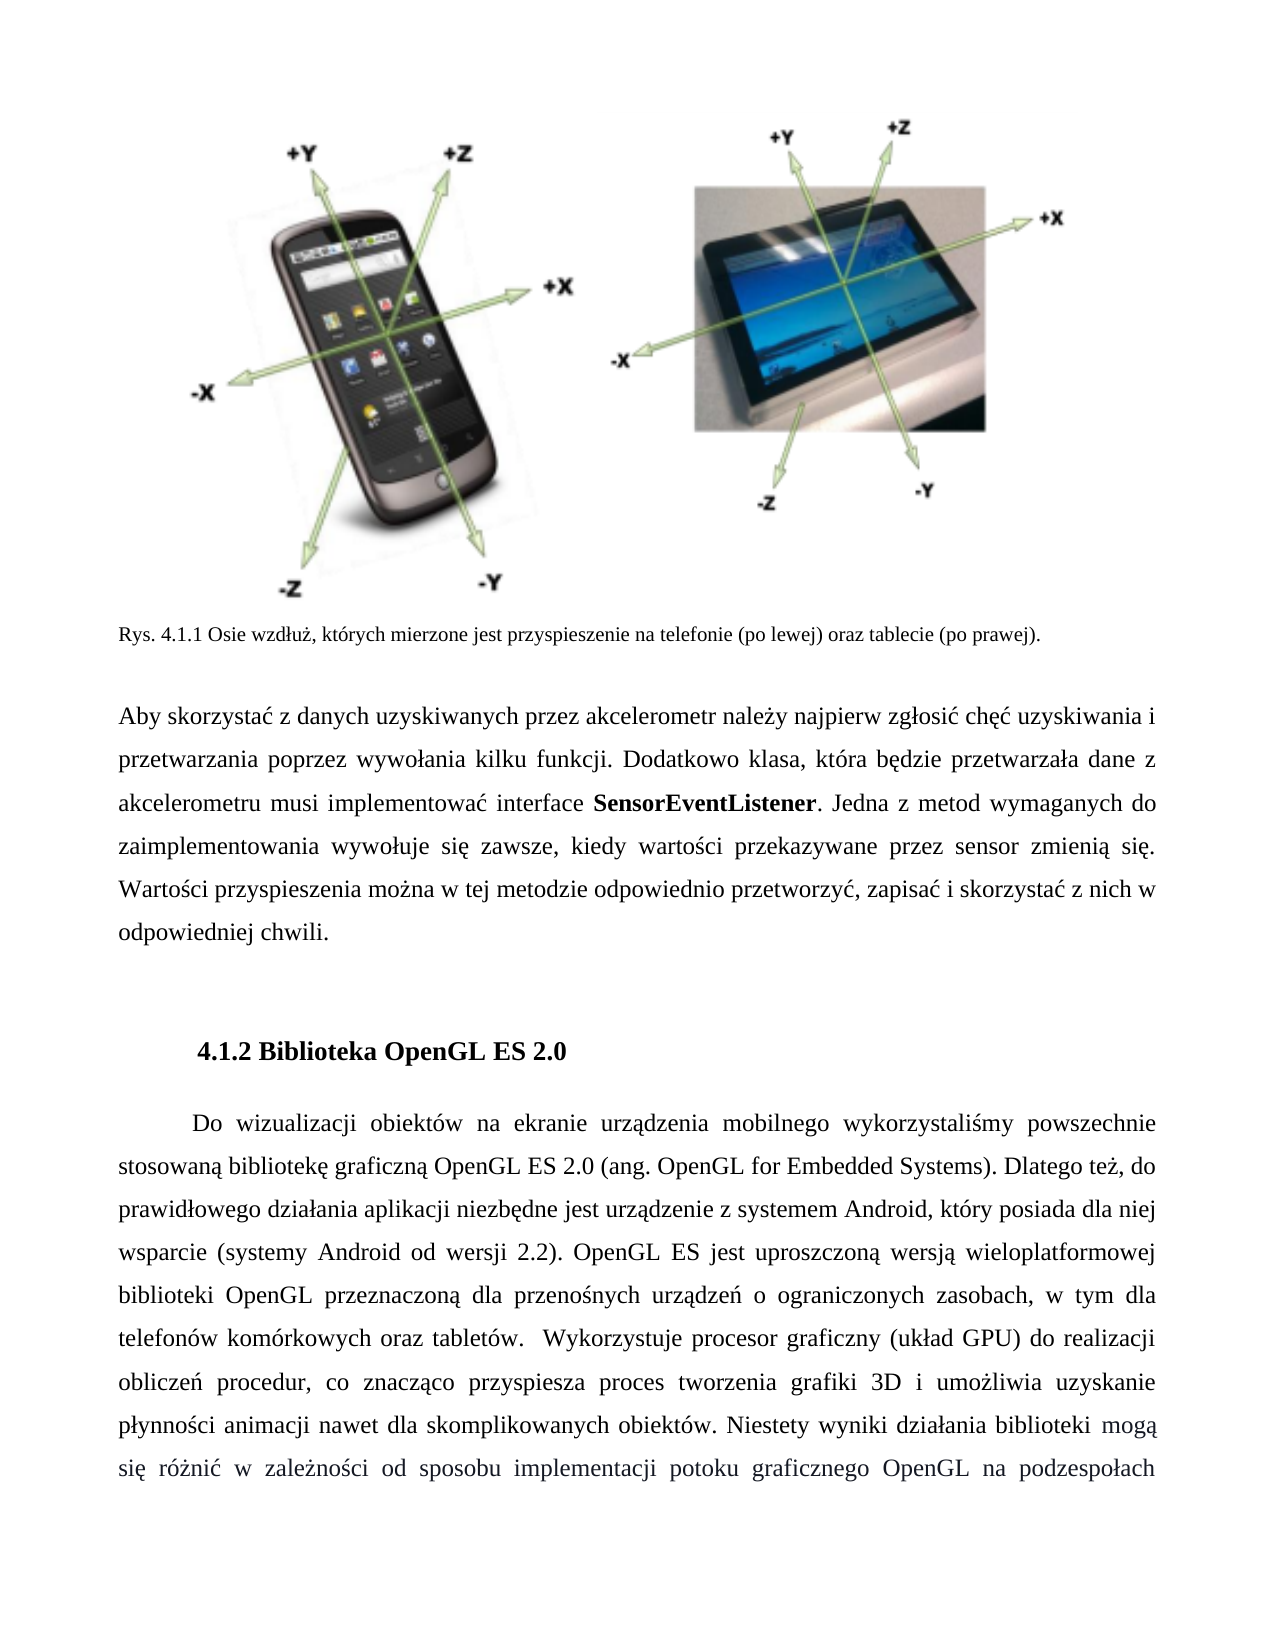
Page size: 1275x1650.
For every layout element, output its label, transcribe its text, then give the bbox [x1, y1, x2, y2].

subtitle Biblioteka OpenGL ES 2.0 [191, 1035, 1157, 1067]
text Do wizualizacji obiektów na ekranie urządzenia mobilnego wykorzystaliśmy powszechnie stosowaną bibliotekę graficzną OpenGL ES 2.0 (ang. OpenGL for Embedded Systems). Dlatego też, do prawidłowego działania aplikacji niezbędne jest urządzenie z systemem Android, który posiada dla niej wsparcie (systemy Android od wersji 2.2). OpenGL ES jest uproszczoną wersją wieloplatformowej biblioteki OpenGL przeznaczoną dla przenośnych urządzeń o ograniczonych zasobach, w tym dla telefonów komórkowych oraz tabletów. Wykorzystuje procesor graficzny (układ GPU) do realizacji obliczeń procedur, co znacząco przyspiesza proces tworzenia grafiki 3D i umożliwia uzyskanie płynności animacji nawet dla skomplikowanych obiektów. Niestety wyniki działania biblioteki mogą się różnić w zależności od sposobu implementacji potoku graficznego OpenGL na podzespołach [118, 1108, 1157, 1482]
text Rys. 4.1.1 Osie wzdłuż, których mierzone jest przyspieszenie na telefonie (po lewej) oraz tablecie (po prawej). [118, 94, 1157, 646]
picture [597, 111, 1078, 530]
picture [170, 125, 594, 621]
text Aby skorzystać z danych uzyskiwanych przez akcelerometr należy najpierw zgłosić chęć uzyskiwania i przetwarzania poprzez wywołania kilku funkcji. Dodatkowo klasa, która będzie przetwarzała dane z akcelerometru musi implementować interface SensorEventListener. Jedna z metod wymaganych do zaimplementowania wywołuje się zawsze, kiedy wartości przekazywane przez sensor zmienią się. Wartości przyspieszenia można w tej metodzie odpowiednio przetworzyć, zapisać i skorzystać z nich w odpowiedniej chwili. [118, 701, 1157, 946]
